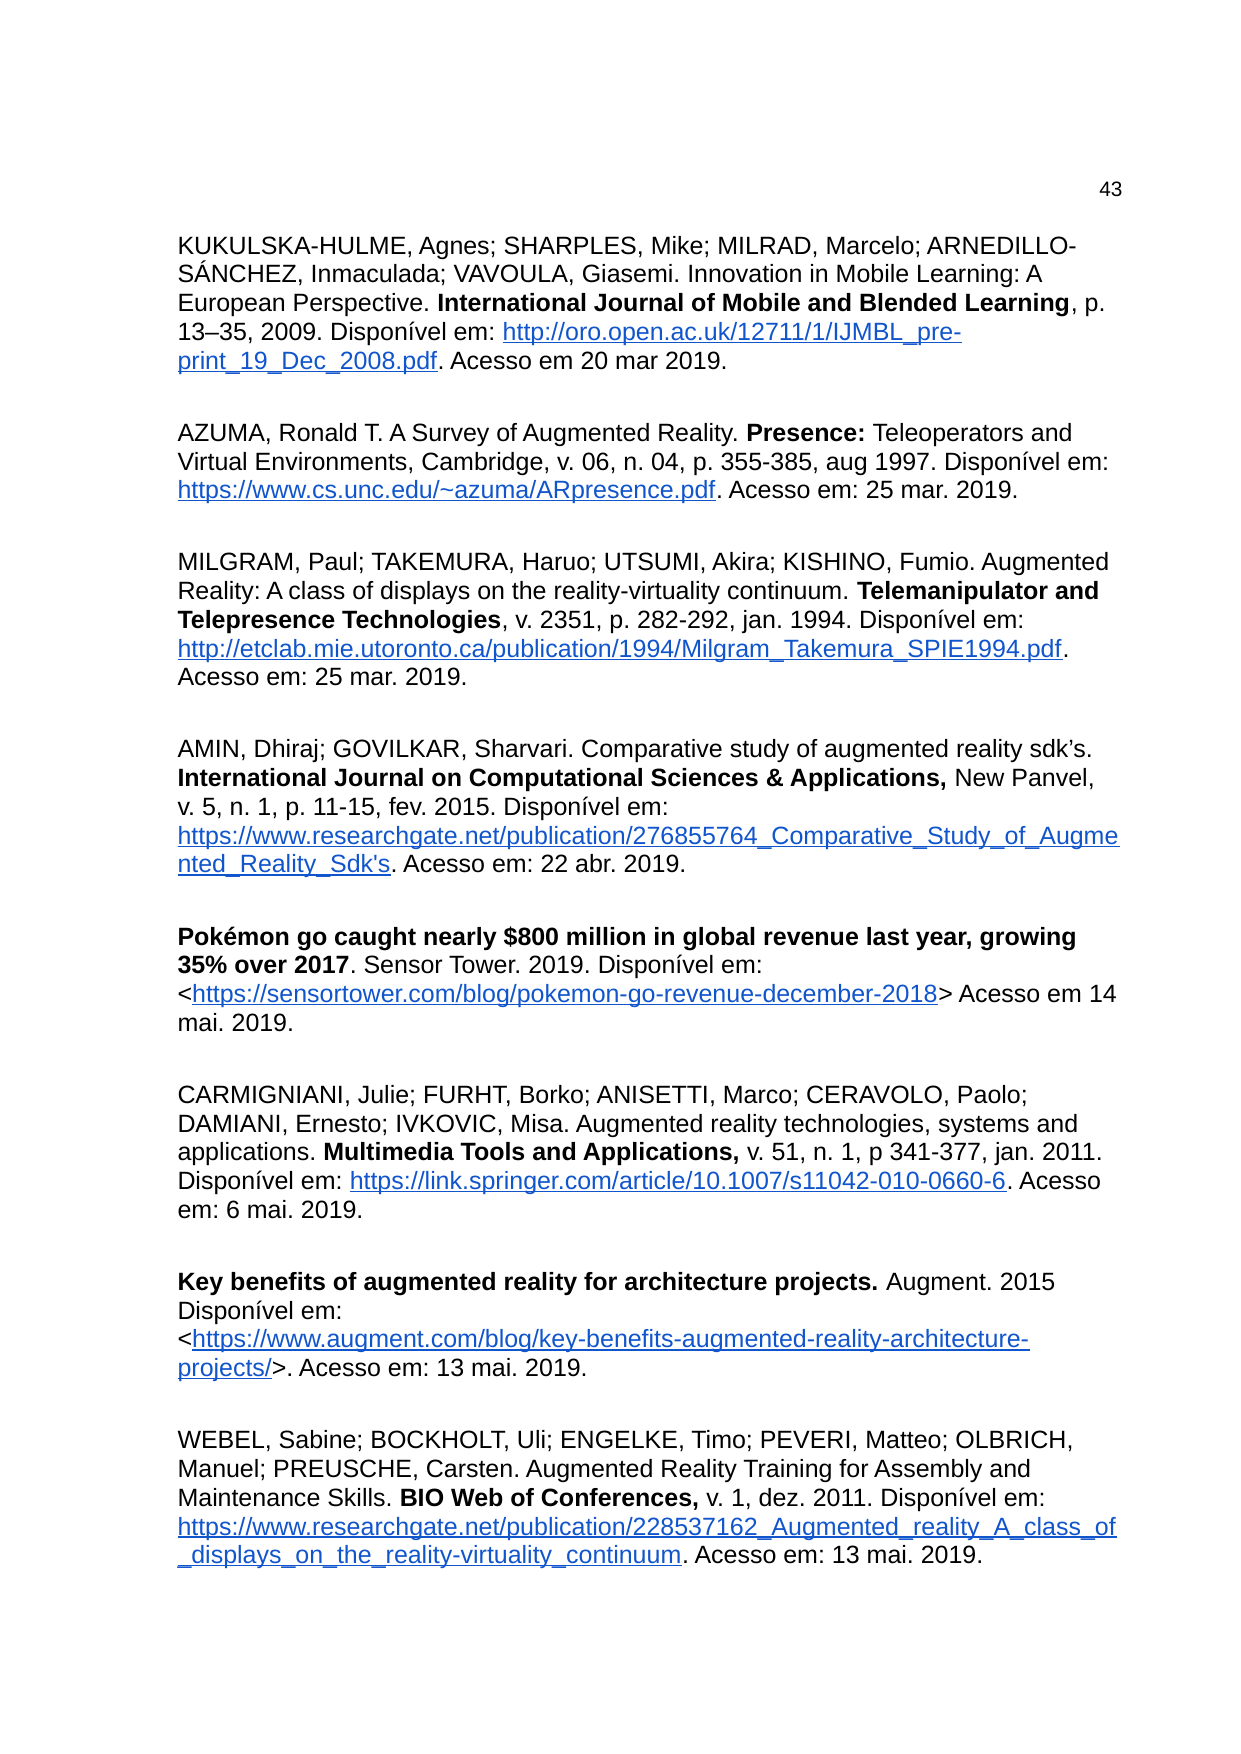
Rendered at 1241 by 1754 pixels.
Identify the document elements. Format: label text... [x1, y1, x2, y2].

text Key benefits of augmented reality for architecture projects. Augment. 2015 Disponível em: [177, 1267, 1122, 1324]
text Pokémon go caught nearly $800 million in global revenue last year, growing 35% over 2017. Sensor Tower. 2019. Disponível em: <https://sensortower.com/blog/pokemon-go-revenue-december-2018> Acesso em 14 mai. 2019. [177, 921, 1122, 1036]
text AMIN, Dhiraj; GOVILKAR, Sharvari. Comparative study of augmented reality sdk’s. International Journal on Computational Sciences & Applications, New Panvel, v. 5, n. 1, p. 11-15, fev. 2015. Disponível em: https://www.researchgate.net/publication/276855764_Comparative_Study_of_Augmented_Reality_Sdk's. Acesso em: 22 abr. 2019. [177, 734, 1122, 878]
text CARMIGNIANI, Julie; FURHT, Borko; ANISETTI, Marco; CERAVOLO, Paolo; DAMIANI, Ernesto; IVKOVIC, Misa. Augmented reality technologies, systems and applications. Multimedia Tools and Applications, v. 51, n. 1, p 341-377, jan. 2011. Disponível em: https://link.springer.com/article/10.1007/s11042-010-0660-6. Acesso em: 6 mai. 2019. [177, 1080, 1122, 1223]
text AZUMA, Ronald T. A Survey of Augmented Reality. Presence: Teleoperators and Virtual Environments, Cambridge, v. 06, n. 04, p. 355-385, aug 1997. Disponível em: https://www.cs.unc.edu/~azuma/ARpresence.pdf. Acesso em: 25 mar. 2019. [177, 418, 1122, 504]
text KUKULSKA-HULME, Agnes; SHARPLES, Mike; MILRAD, Marcelo; ARNEDILLO-SÁNCHEZ, Inmaculada; VAVOULA, Giasemi. Innovation in Mobile Learning: A European Perspective. International Journal of Mobile and Blended Learning, p. 13–35, 2009. Disponível em: http://oro.open.ac.uk/12711/1/IJMBL_pre-print_19_Dec_2008.pdf. Acesso em 20 mar 2019. [177, 231, 1122, 374]
text MILGRAM, Paul; TAKEMURA, Haruo; UTSUMI, Akira; KISHINO, Fumio. Augmented Reality: A class of displays on the reality-virtuality continuum. Telemanipulator and Telepresence Technologies, v. 2351, p. 282-292, jan. 1994. Disponível em: http://etclab.mie.utoronto.ca/publication/1994/Milgram_Takemura_SPIE1994.pdf. Acesso em: 25 mar. 2019. [177, 547, 1122, 691]
text <https://www.augment.com/blog/key-benefits-augmented-reality-architecture-projects/>. Acesso em: 13 mai. 2019. [177, 1324, 1122, 1382]
text WEBEL, Sabine; BOCKHOLT, Uli; ENGELKE, Timo; PEVERI, Matteo; OLBRICH, Manuel; PREUSCHE, Carsten. Augmented Reality Training for Assembly and Maintenance Skills. BIO Web of Conferences, v. 1, dez. 2011. Disponível em: https://www.researchgate.net/publication/228537162_Augmented_reality_A_class_of_displays_on_the_reality-virtuality_continuum. Acesso em: 13 mai. 2019. [177, 1425, 1122, 1569]
